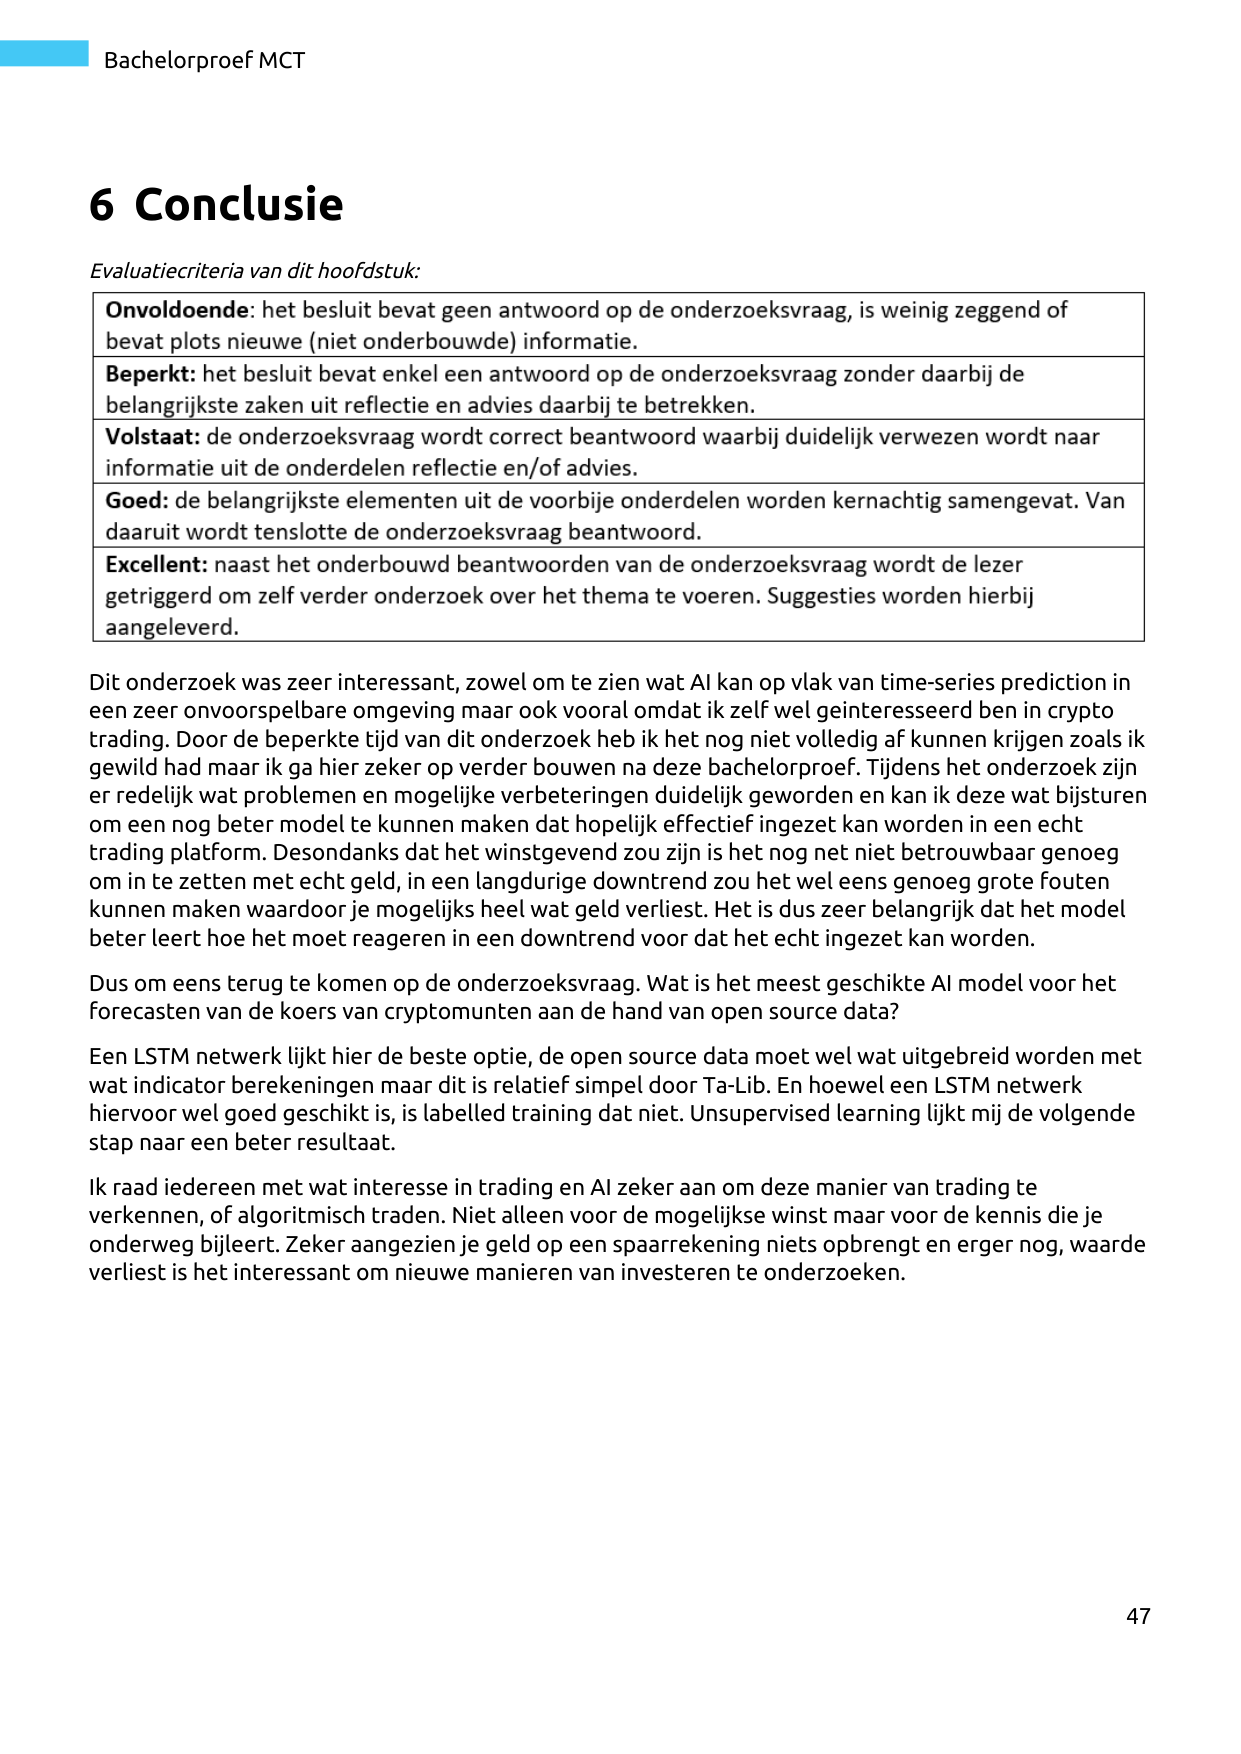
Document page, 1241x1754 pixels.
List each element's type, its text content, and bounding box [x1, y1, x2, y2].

text Een LSTM netwerk lijkt hier de beste optie, de open source data moet wel wat uitgebreid worden met wat indicator berekeningen maar dit is relatief simpel door Ta-Lib. En hoewel een LSTM netwerk hiervoor wel goed geschikt is, is labelled training dat niet. Unsupervised learning lijkt mij de volgende stap naar een beter resultaat. [89, 1043, 1152, 1154]
text Dus om eens terug te komen op de onderzoeksvraag. Wat is het meest geschikte AI model voor het forecasten van de koers van cryptomunten aan de hand van open source data? [89, 969, 1152, 1024]
picture [88, 284, 1152, 650]
text Dit onderzoek was zeer interessant, zowel om te zien wat AI kan op vlak van time-series prediction in een zeer onvoorspelbare omgeving maar ook vooral omdat ik zelf wel geinteresseerd ben in crypto trading. Door de beperkte tijd van dit onderzoek heb ik het nog niet volledig af kunnen krijgen zoals ik gewild had maar ik ga hier zeker op verder bouwen na deze bachelorproef. Tijdens het onderzoek zijn er redelijk wat problemen en mogelijke verbeteringen duidelijk geworden en kan ik deze wat bijsturen om een nog beter model te kunnen maken dat hopelijk effectief ingezet kan worden in een echt trading platform. Desondanks dat het winstgevend zou zijn is het nog net niet betrouwbaar genoeg om in te zetten met echt geld, in een langdurige downtrend zou het wel eens genoeg grote fouten kunnen maken waardoor je mogelijks heel wat geld verliest. Het is dus zeer belangrijk dat het model beter leert hoe het moet reageren in een downtrend voor dat het echt ingezet kan worden. [89, 668, 1152, 951]
text Evaluatiecriteria van dit hoofdstuk: [89, 258, 1152, 284]
subtitle Conclusie [89, 177, 1152, 229]
text Ik raad iedereen met wat interesse in trading en AI zeker aan om deze manier van trading te verkennen, of algoritmisch traden. Niet alleen voor de mogelijkse winst maar voor de kennis die je onderweg bijleert. Zeker aangezien je geld op een spaarrekening niets opbrengt en erger nog, waarde verliest is het interessant om nieuwe manieren van investeren te onderzoeken. [89, 1173, 1152, 1285]
